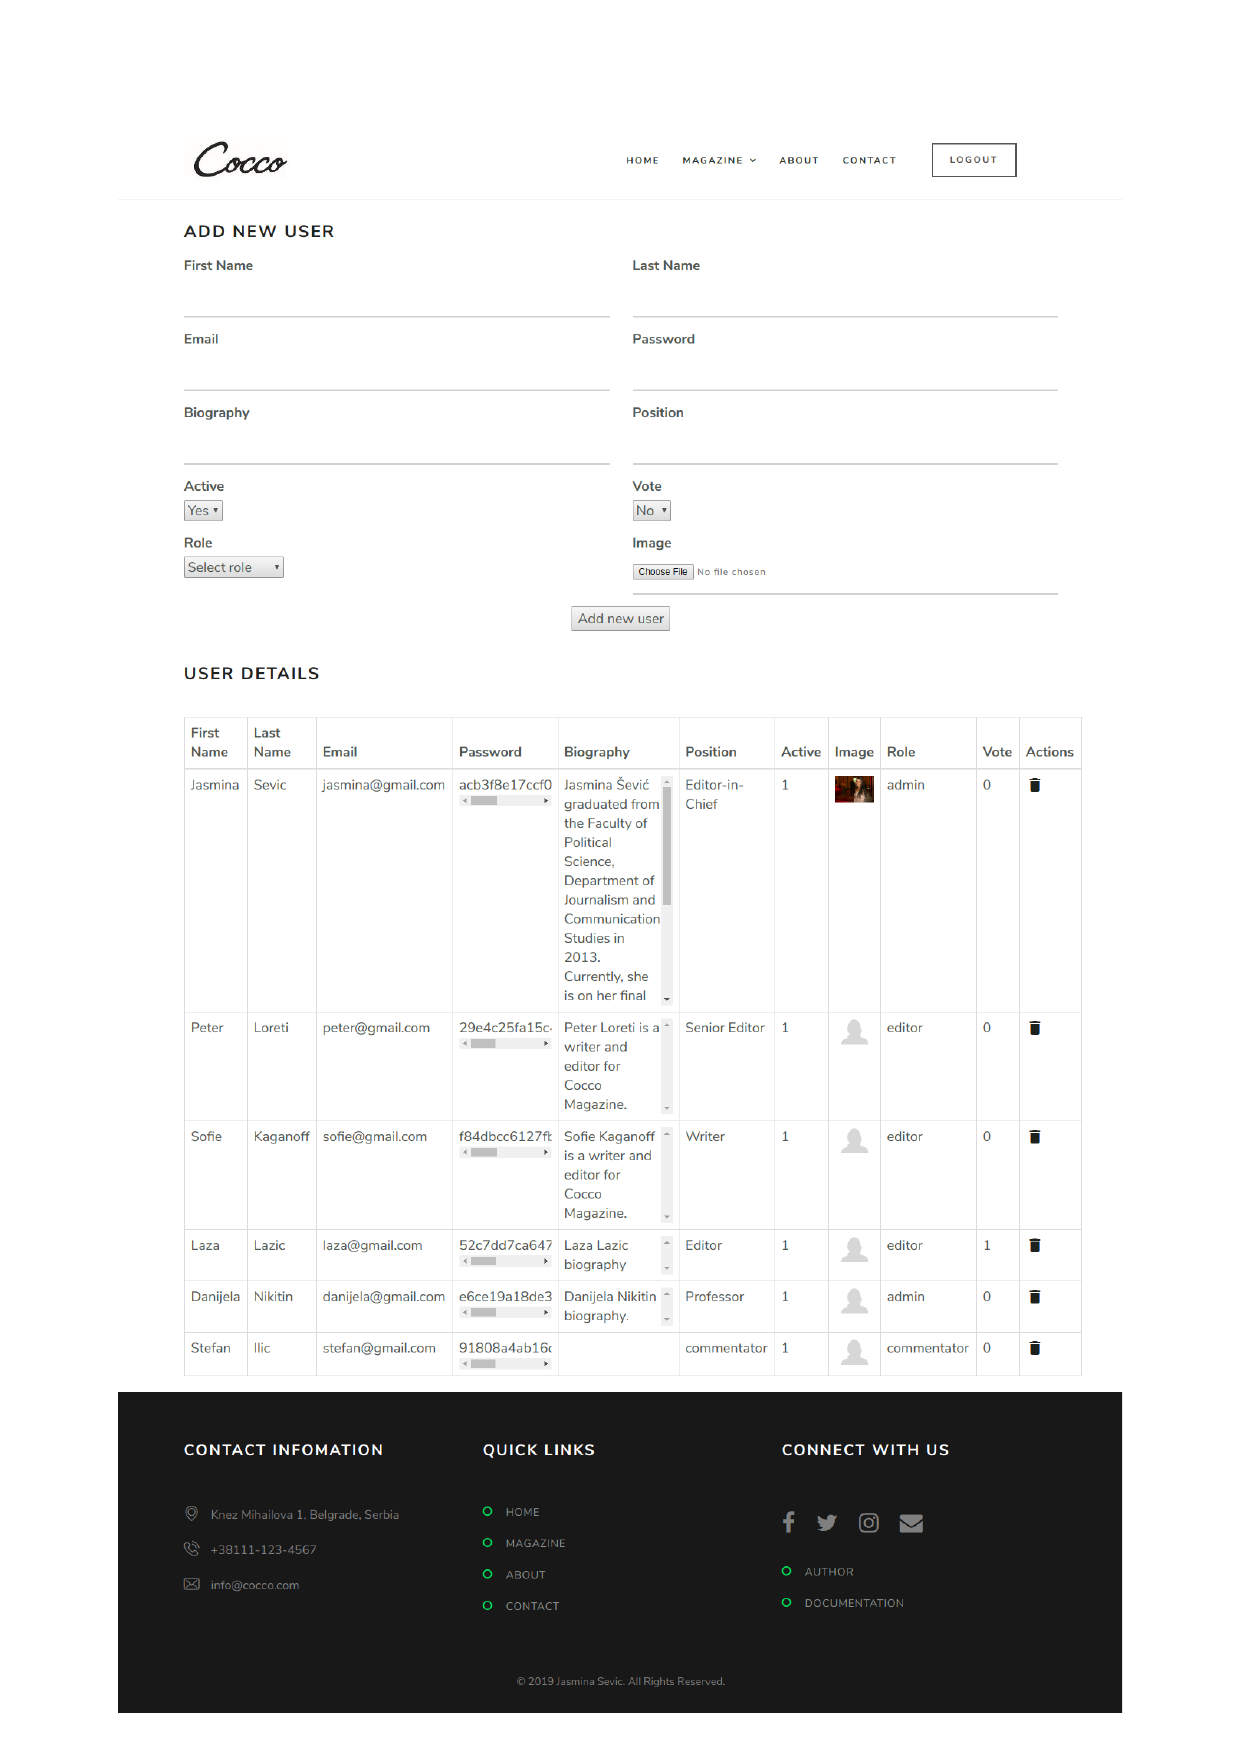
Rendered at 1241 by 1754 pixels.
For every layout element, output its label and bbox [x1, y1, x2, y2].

picture [118, 118, 1123, 1713]
